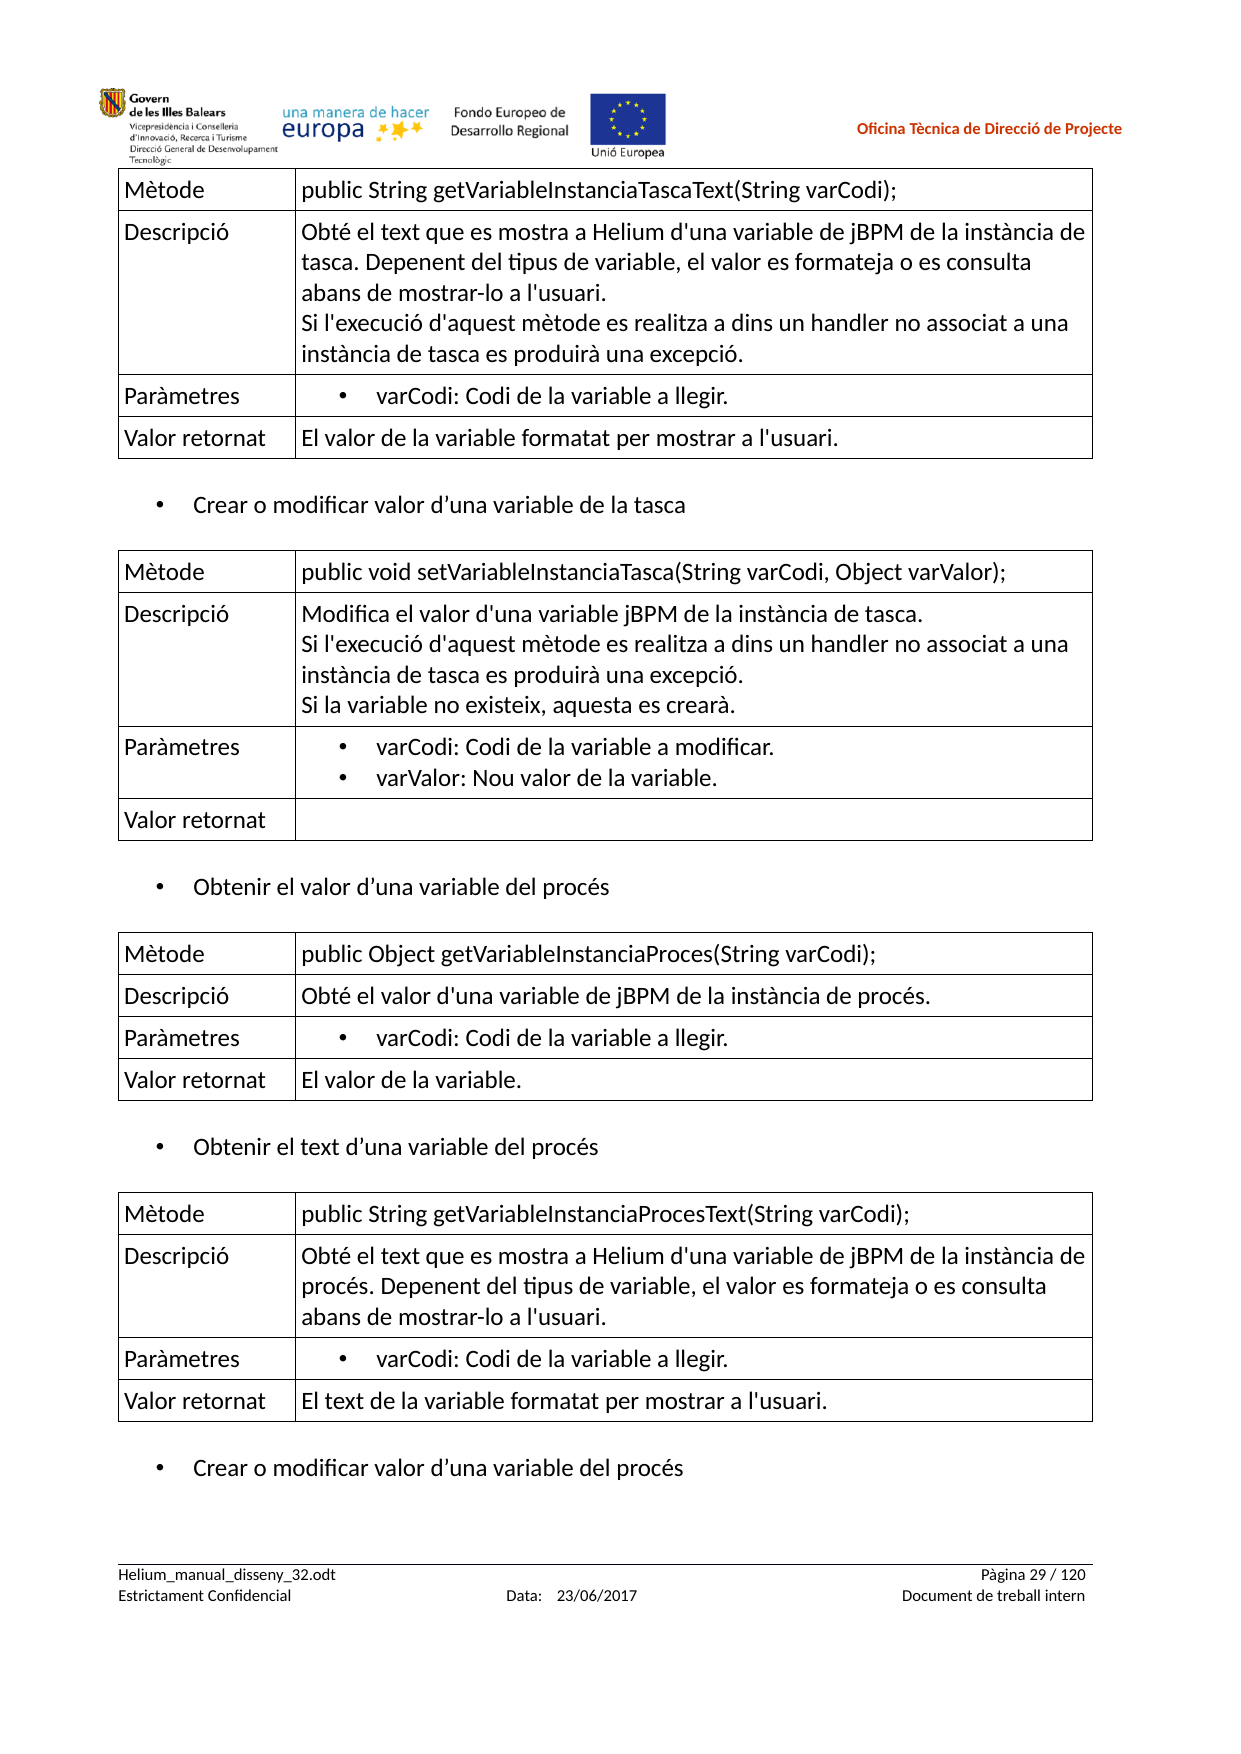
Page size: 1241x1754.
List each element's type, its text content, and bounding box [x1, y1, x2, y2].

table_cell Descripció [119, 211, 295, 374]
table_cell varCodi: Codi de la variable a modificar. varValor: Nou valor de la variable. [296, 727, 1092, 798]
table_cell El valor de la variable formatat per mostrar a l'usuari. [296, 417, 1092, 458]
table_cell El valor de la variable. [296, 1059, 1092, 1100]
table_header public Object getVariableInstanciaProces(String varCodi); [296, 933, 1092, 974]
table_cell Paràmetres [119, 1338, 295, 1379]
table_header public String getVariableInstanciaProcesText(String varCodi); [296, 1193, 1092, 1234]
table_cell El text de la variable formatat per mostrar a l'usuari. [296, 1380, 1092, 1421]
table_cell Paràmetres [119, 727, 295, 798]
table_cell Valor retornat [119, 799, 295, 840]
list Crear o modificar valor d’una variable del procés [156, 1452, 1122, 1483]
table_cell Paràmetres [119, 1017, 295, 1058]
table_cell Valor retornat [119, 417, 295, 458]
table_cell Obté el text que es mostra a Helium d'una variable de jBPM de la instància de tasca. Depenent del tipus de variable, el valor es formateja o es consulta abans de mostrar-lo a l'usuari. Si l'execució d'aquest mètode es realitza a dins un handler no associat a una instància de tasca es produirà una excepció. [296, 211, 1092, 374]
table_cell Valor retornat [119, 1380, 295, 1421]
table_cell Valor retornat [119, 1059, 295, 1100]
table_cell varCodi: Codi de la variable a llegir. [296, 375, 1092, 416]
table_cell Descripció [119, 975, 295, 1016]
list Obtenir el valor d’una variable del procés [156, 871, 1122, 902]
table_header Mètode [119, 1193, 295, 1234]
list Obtenir el text d’una variable del procés [156, 1131, 1122, 1162]
table_cell Descripció [119, 593, 295, 726]
table_cell Obté el text que es mostra a Helium d'una variable de jBPM de la instància de procés. Depenent del tipus de variable, el valor es formateja o es consulta abans de mostrar-lo a l'usuari. [296, 1235, 1092, 1337]
table_header public String getVariableInstanciaTascaText(String varCodi); [296, 169, 1092, 210]
table_cell Paràmetres [119, 375, 295, 416]
table_cell varCodi: Codi de la variable a llegir. [296, 1017, 1092, 1058]
table_cell Modifica el valor d'una variable jBPM de la instància de tasca. Si l'execució d'aquest mètode es realitza a dins un handler no associat a una instància de tasca es produirà una excepció. Si la variable no existeix, aquesta es crearà. [296, 593, 1092, 726]
table_cell [296, 799, 1092, 840]
table_header Mètode [119, 551, 295, 592]
table_header Mètode [119, 169, 295, 210]
table_cell Obté el valor d'una variable de jBPM de la instància de procés. [296, 975, 1092, 1016]
picture [99, 87, 668, 166]
table_header public void setVariableInstanciaTasca(String varCodi, Object varValor); [296, 551, 1092, 592]
table_cell varCodi: Codi de la variable a llegir. [296, 1338, 1092, 1379]
table_cell Descripció [119, 1235, 295, 1337]
list Crear o modificar valor d’una variable de la tasca [156, 489, 1122, 519]
table_header Mètode [119, 933, 295, 974]
